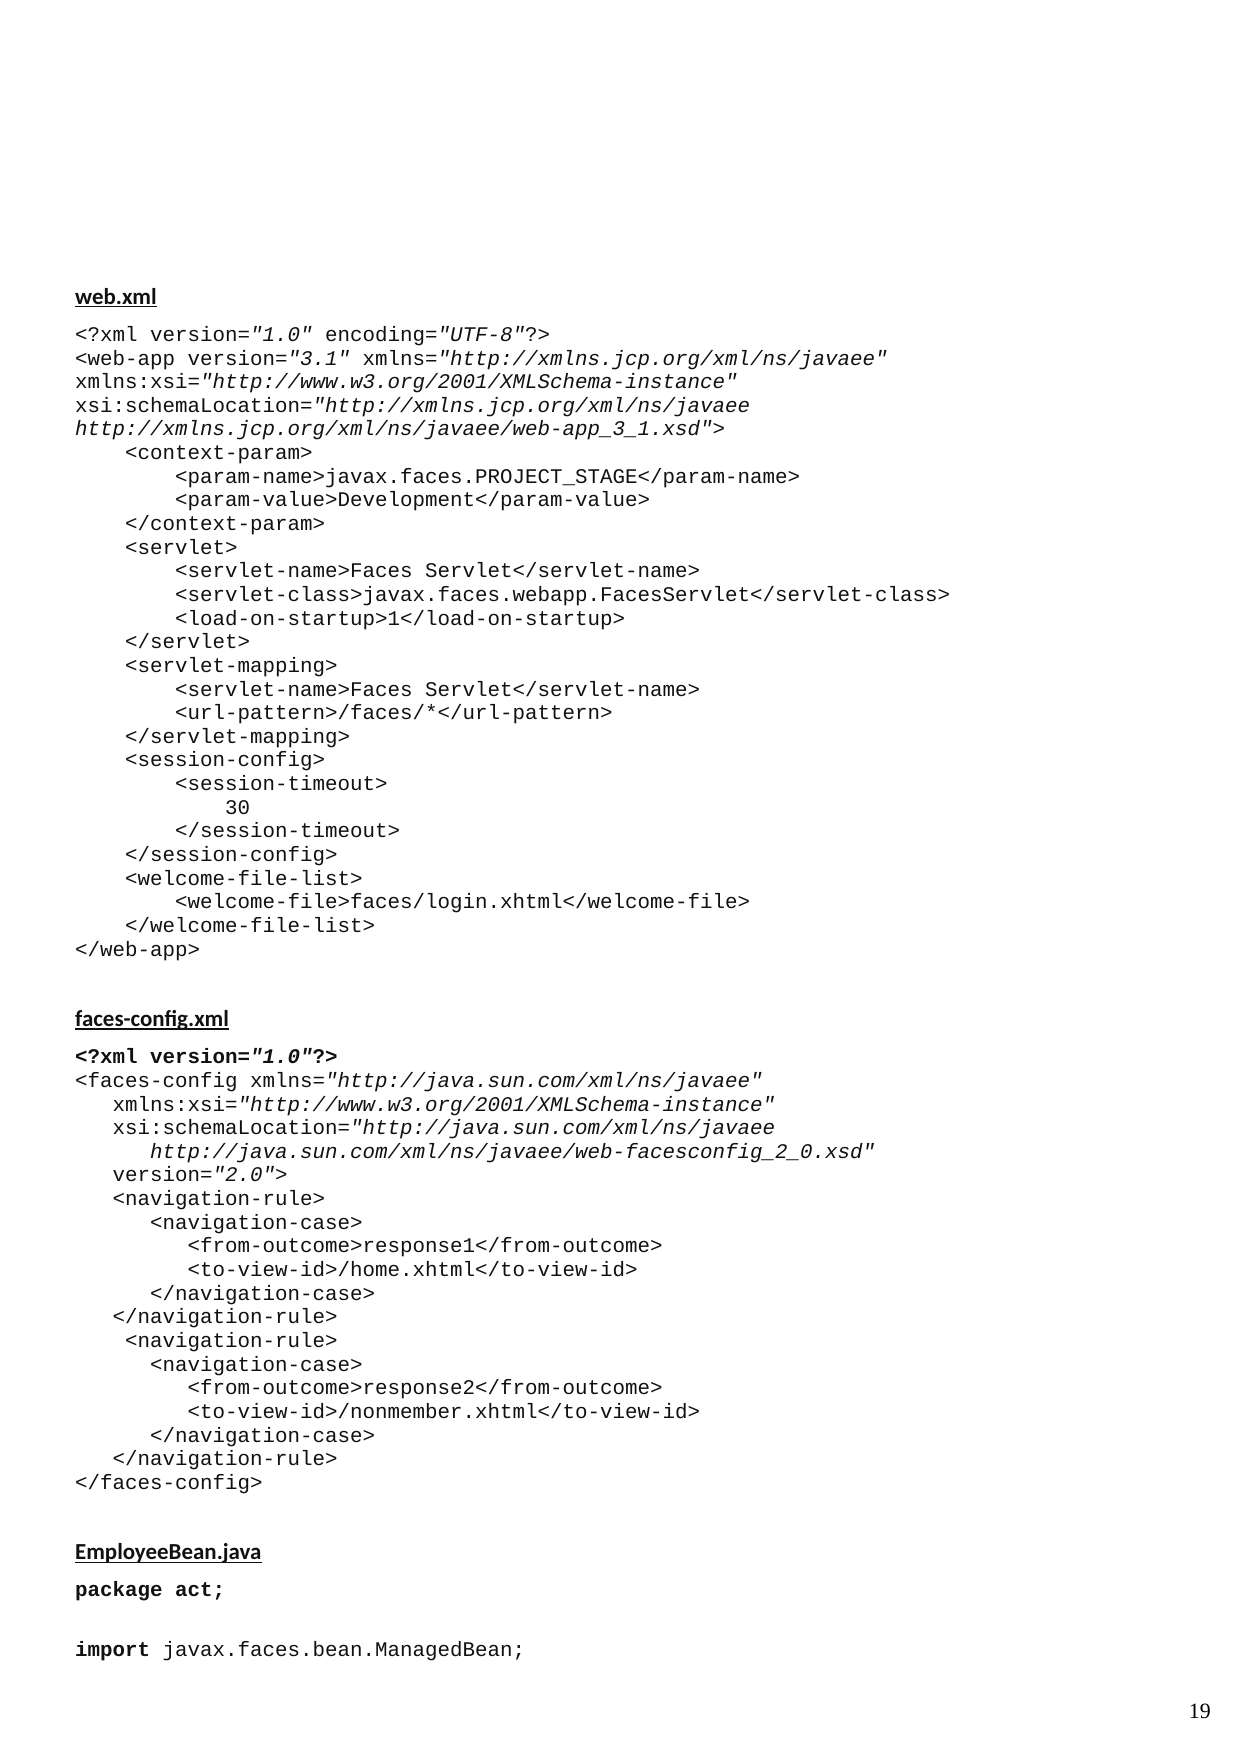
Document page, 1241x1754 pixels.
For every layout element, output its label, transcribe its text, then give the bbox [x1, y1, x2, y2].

text faces-config.xml [75, 1004, 1211, 1032]
text </navigation-rule> [75, 1306, 1211, 1330]
text <servlet-name>Faces Servlet</servlet-name> [75, 560, 1211, 584]
text http://java.sun.com/xml/ns/javaee/web-facesconfig_2_0.xsd" [75, 1141, 1211, 1164]
text 30 [75, 797, 1211, 820]
text <from-outcome>response2</from-outcome> [75, 1377, 1211, 1401]
text </welcome-file-list> [75, 915, 1211, 939]
text </session-timeout> [75, 820, 1211, 844]
text </servlet> [75, 631, 1211, 655]
text </faces-config> [75, 1472, 1211, 1496]
text import javax.faces.bean.ManagedBean; [75, 1638, 1211, 1662]
text <?xml version="1.0"?> [75, 1046, 1211, 1070]
text <param-value>Development</param-value> [75, 489, 1211, 513]
text </navigation-case> [75, 1283, 1211, 1306]
text </web-app> [75, 939, 1211, 962]
text <?xml version="1.0" encoding="UTF-8"?> [75, 324, 1211, 347]
text <welcome-file>faces/login.xhtml</welcome-file> [75, 891, 1211, 915]
text <servlet-class>javax.faces.webapp.FacesServlet</servlet-class> [75, 584, 1211, 608]
text <faces-config xmlns="http://java.sun.com/xml/ns/javaee" [75, 1070, 1211, 1093]
text <welcome-file-list> [75, 868, 1211, 891]
text xmlns:xsi="http://www.w3.org/2001/XMLSchema-instance" [75, 1093, 1211, 1117]
text <to-view-id>/home.xhtml</to-view-id> [75, 1259, 1211, 1283]
text <context-param> [75, 442, 1211, 466]
text xsi:schemaLocation="http://java.sun.com/xml/ns/javaee [75, 1117, 1211, 1141]
text <navigation-case> [75, 1212, 1211, 1235]
text <param-name>javax.faces.PROJECT_STAGE</param-name> [75, 466, 1211, 489]
text <navigation-rule> [75, 1188, 1211, 1212]
text <servlet-mapping> [75, 655, 1211, 678]
text </navigation-rule> [75, 1448, 1211, 1472]
text version="2.0"> [75, 1164, 1211, 1188]
text <navigation-rule> [75, 1330, 1211, 1354]
text <to-view-id>/nonmember.xhtml</to-view-id> [75, 1401, 1211, 1424]
text package act; [75, 1579, 1211, 1603]
text EmployeeBean.java [75, 1537, 1211, 1566]
text <session-timeout> [75, 773, 1211, 797]
text web.xml [75, 282, 1211, 310]
text <url-pattern>/faces/*</url-pattern> [75, 702, 1211, 726]
text <servlet> [75, 537, 1211, 560]
text </navigation-case> [75, 1424, 1211, 1448]
text <from-outcome>response1</from-outcome> [75, 1235, 1211, 1259]
text <navigation-case> [75, 1354, 1211, 1377]
text </context-param> [75, 513, 1211, 537]
text <load-on-startup>1</load-on-startup> [75, 608, 1211, 631]
text </servlet-mapping> [75, 726, 1211, 749]
text <servlet-name>Faces Servlet</servlet-name> [75, 678, 1211, 702]
text <session-config> [75, 749, 1211, 773]
text </session-config> [75, 844, 1211, 868]
text <web-app version="3.1" xmlns="http://xmlns.jcp.org/xml/ns/javaee" xmlns:xsi="http://www.w3.org/2001/XMLSchema-instance" xsi:schemaLocation="http://xmlns.jcp.org/xml/ns/javaee http://xmlns.jcp.org/xml/ns/javaee/web-app_3_1.xsd"> [75, 347, 1211, 442]
